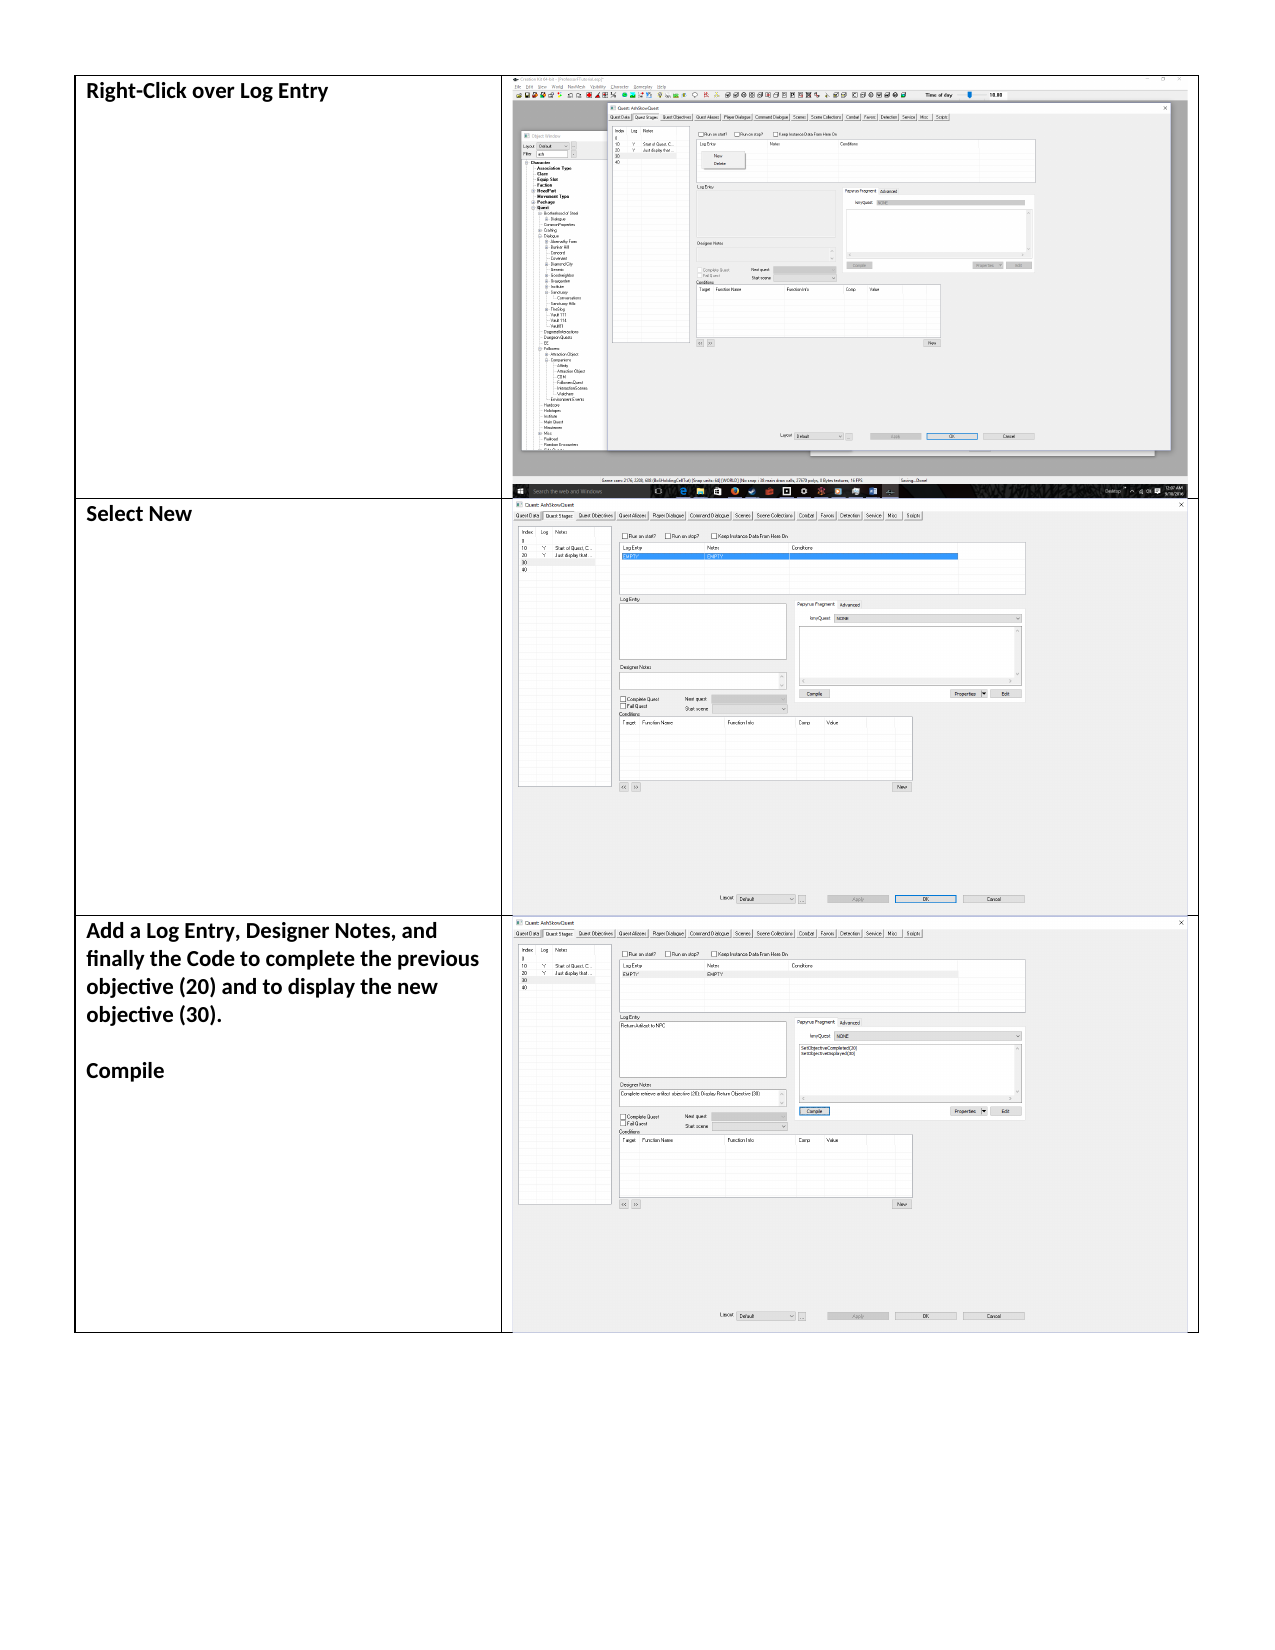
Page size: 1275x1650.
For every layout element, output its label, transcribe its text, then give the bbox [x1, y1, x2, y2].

table_cell [502, 499, 512, 915]
table_cell Add a Log Entry, Designer Notes, and finally the Code to complete the previous objective (20) and to display the new objective (30). Compile [76, 916, 501, 1332]
table_cell [502, 76, 512, 498]
table_cell Right-Click over Log Entry [76, 76, 501, 498]
table_cell [1188, 916, 1198, 1332]
table_cell Select New [76, 499, 501, 915]
table_cell [1188, 499, 1198, 915]
table_cell [502, 916, 512, 1332]
table_cell [1188, 76, 1198, 498]
